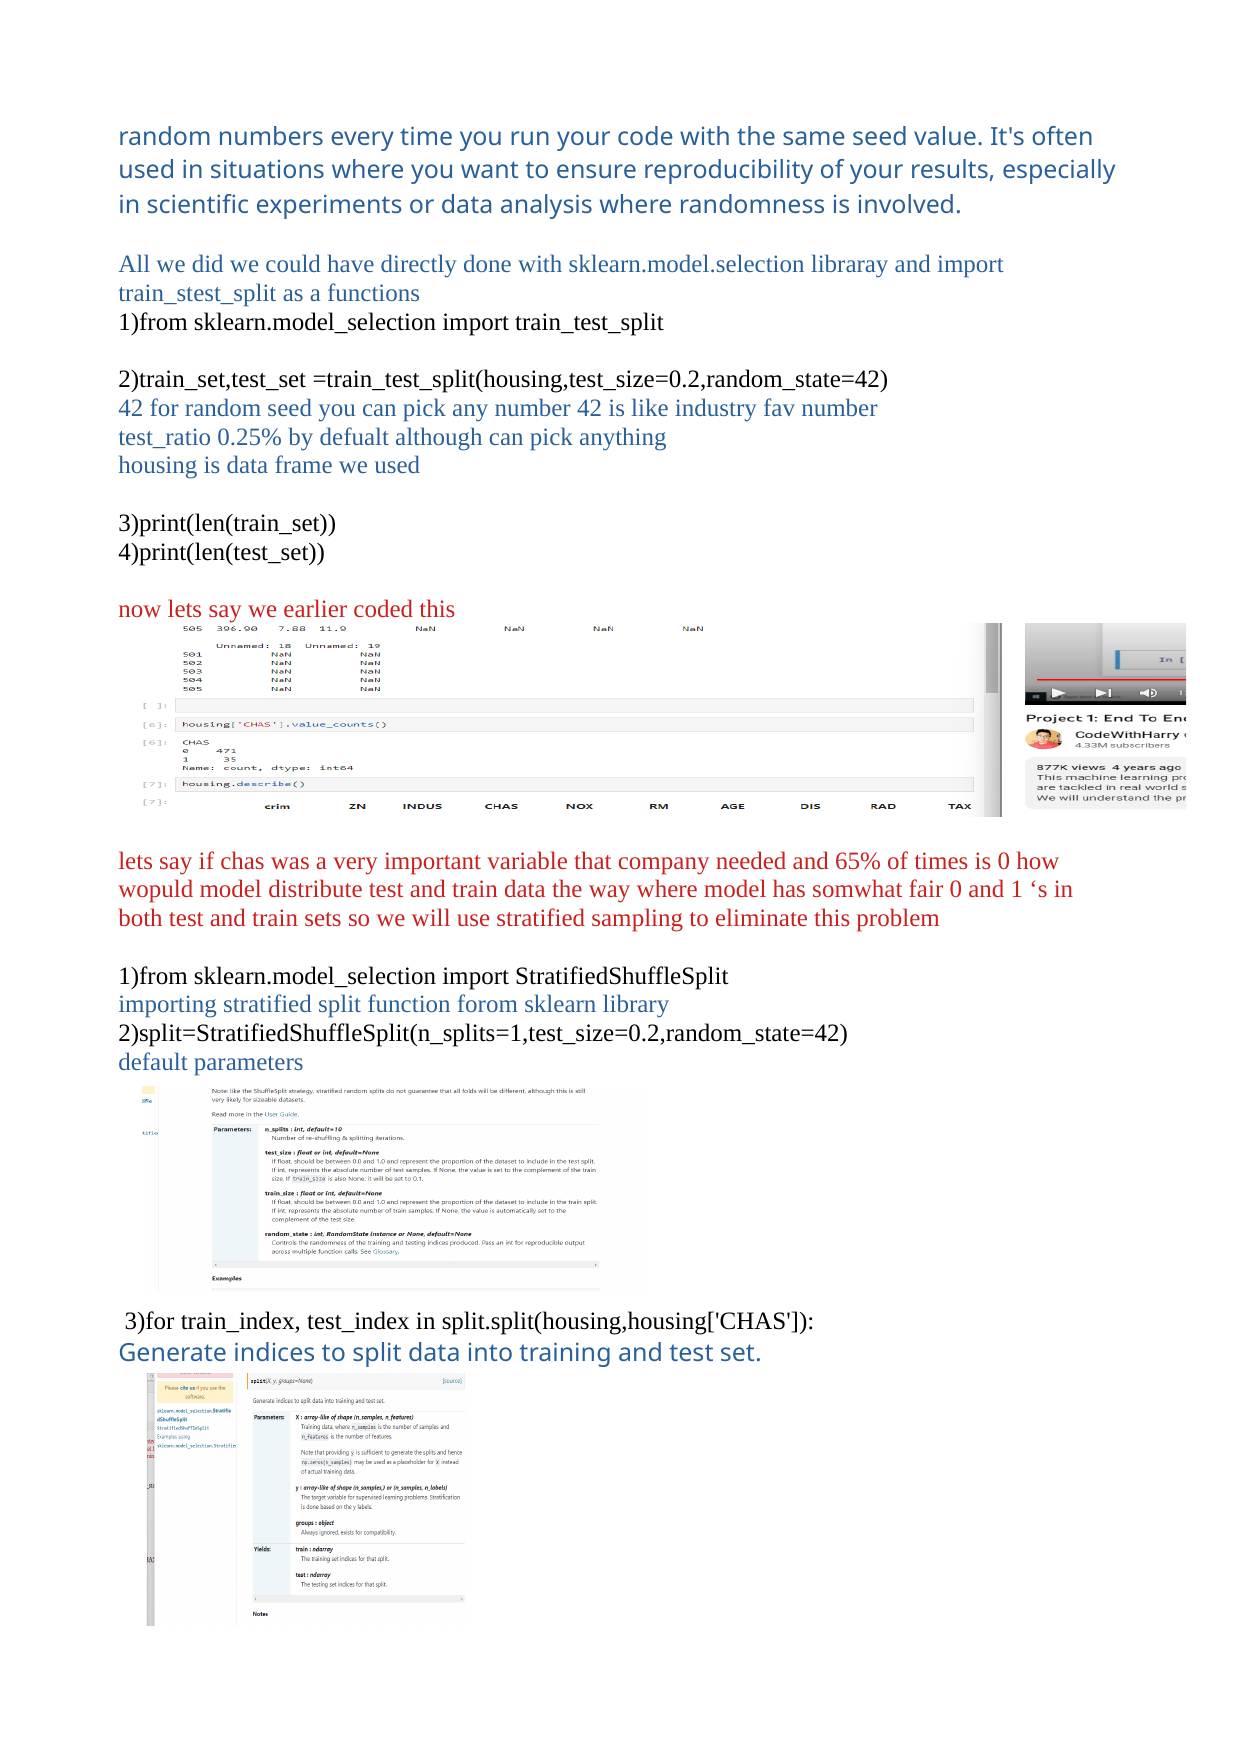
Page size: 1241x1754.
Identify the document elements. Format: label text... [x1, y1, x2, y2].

text 4)print(len(test_set)) [118, 537, 1122, 565]
text random numbers every time you run your code with the same seed value. It's often used in situations where you want to ensure reproducibility of your results, especially in scientific experiments or data analysis where randomness is involved. [118, 118, 1122, 220]
text 1)from sklearn.model_selection import train_test_split [118, 307, 1122, 364]
text now lets say we earlier coded this [118, 594, 1122, 623]
picture [142, 1086, 650, 1291]
text 2)split=StratifiedShuffleSplit(n_splits=1,test_size=0.2,random_state=42) [118, 1018, 1122, 1047]
text test_ratio 0.25% by defualt although can pick anything [118, 422, 1122, 450]
text 3)for train_index, test_index in split.split(housing,housing['CHAS']): [118, 1306, 1122, 1334]
picture [442, 1373, 467, 1626]
text housing is data frame we used [118, 450, 1122, 508]
text 42 for random seed you can pick any number 42 is like industry fav number [118, 393, 1122, 422]
text 1)from sklearn.model_selection import StratifiedShuffleSplit [118, 961, 1122, 989]
text All we did we could have directly done with sklearn.model.selection libraray and import train_stest_split as a functions [118, 249, 1122, 307]
text Generate indices to split data into training and test set. [118, 1334, 1122, 1368]
text 3)print(len(train_set)) [118, 508, 1122, 537]
text importing stratified split function forom sklearn library [118, 989, 1122, 1018]
picture [126, 643, 247, 817]
text lets say if chas was a very important variable that company needed and 65% of times is 0 how wopuld model distribute test and train data the way where model has somwhat fair 0 and 1 ‘s in both test and train sets so we will use stratified sampling to eliminate this problem [118, 846, 1122, 932]
text default parameters [118, 1047, 1122, 1076]
text 2)train_set,test_set =train_test_split(housing,test_size=0.2,random_state=42) [118, 364, 1122, 393]
